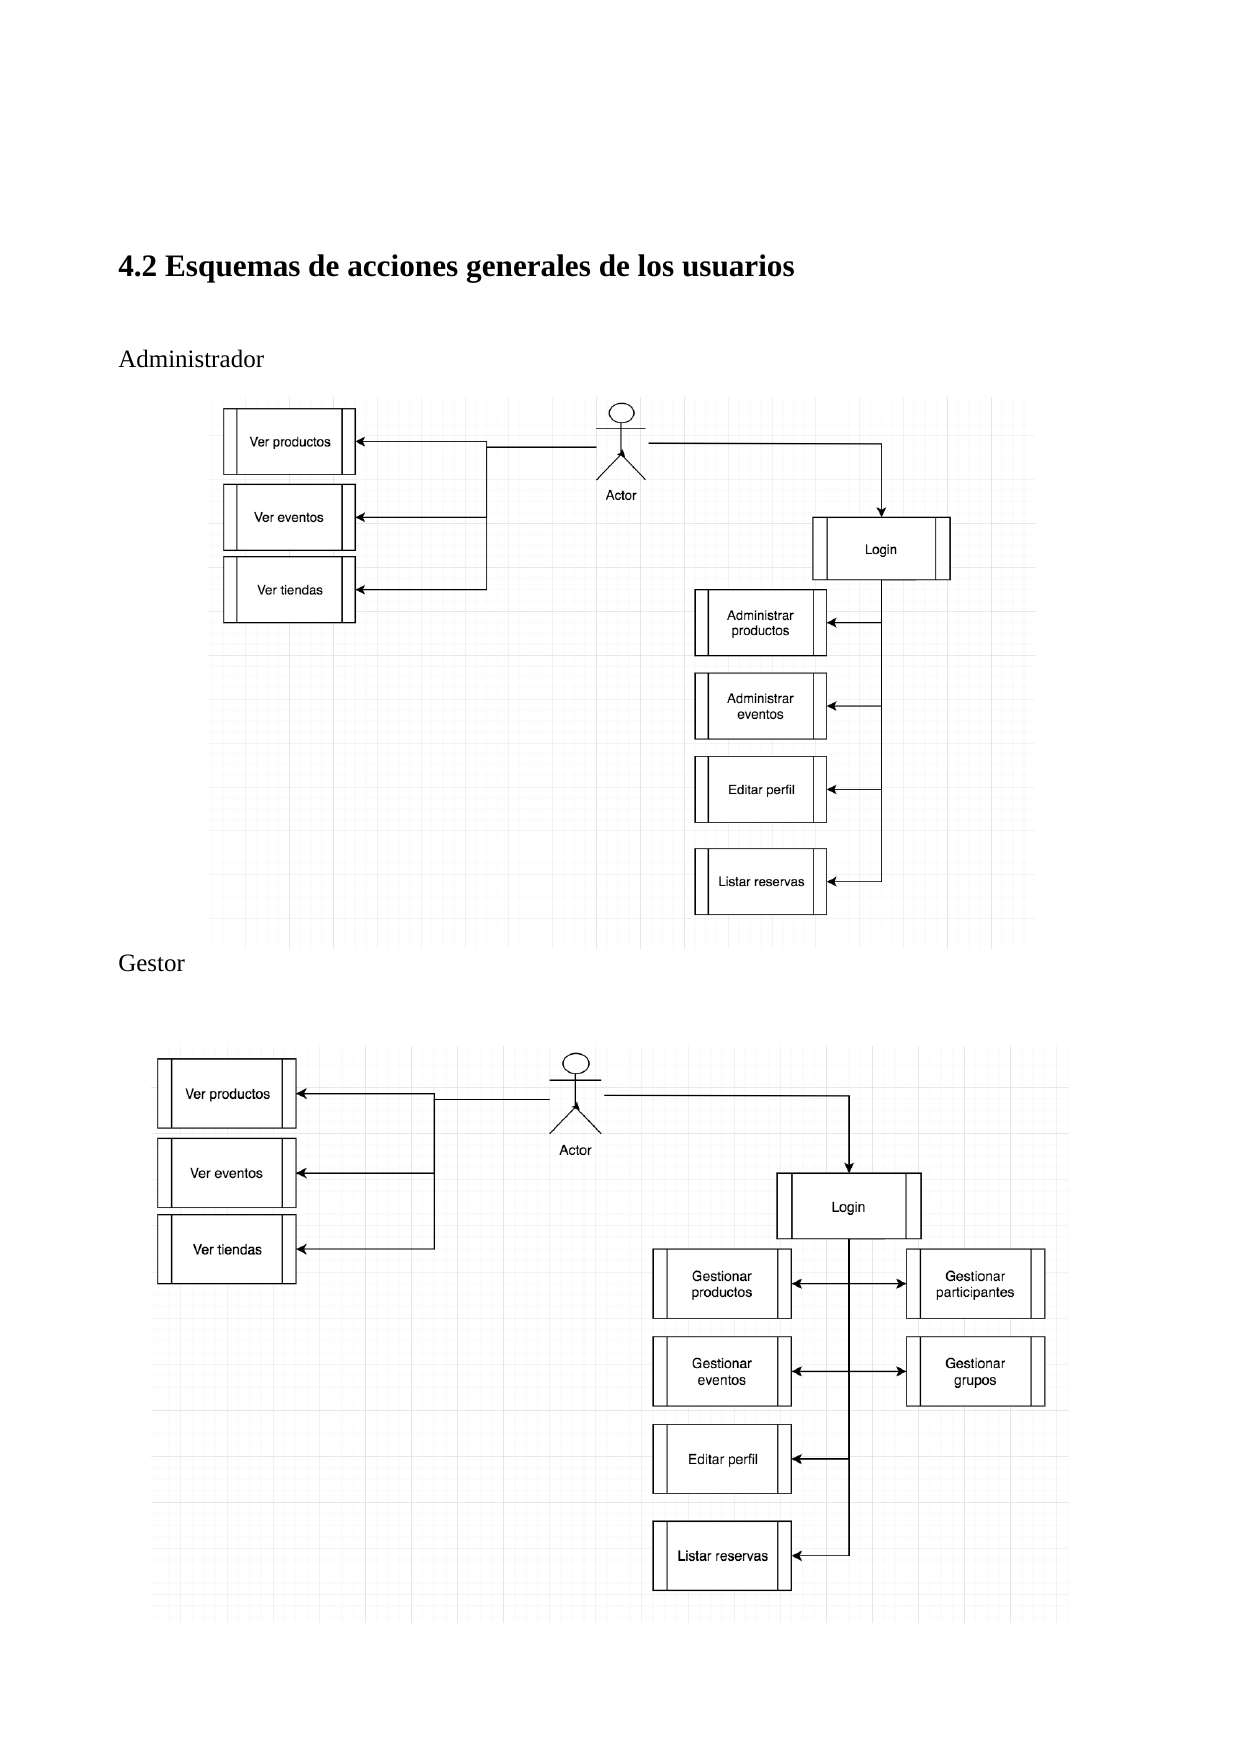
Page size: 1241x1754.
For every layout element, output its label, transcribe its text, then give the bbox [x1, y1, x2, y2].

text Gestor [118, 948, 1122, 977]
text Administrador [118, 344, 1122, 373]
text 4.2 Esquemas de acciones generales de los usuarios [118, 247, 1122, 283]
picture [151, 1046, 1069, 1623]
picture [208, 397, 1035, 949]
